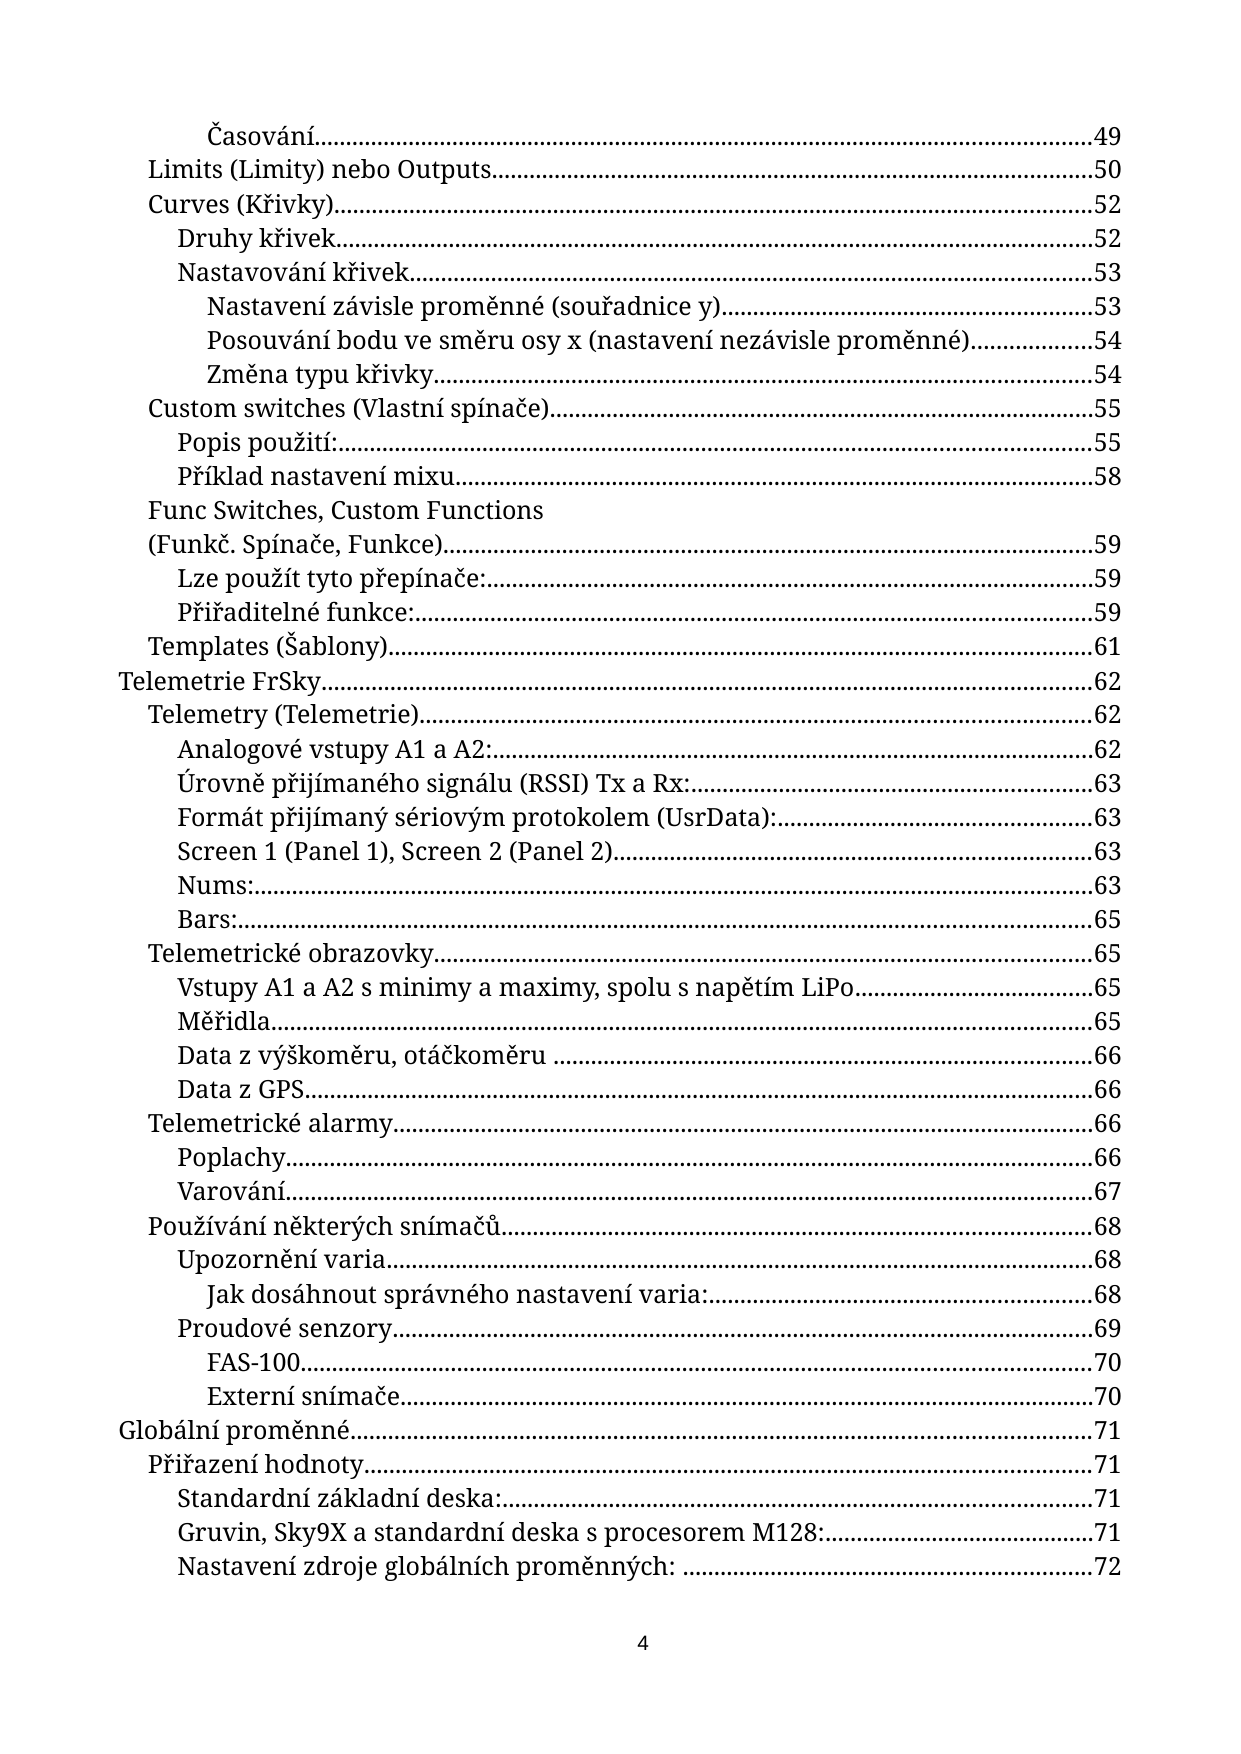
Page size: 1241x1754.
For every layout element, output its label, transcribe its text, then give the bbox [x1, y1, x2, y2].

text Custom switches (Vlastní spínače) 55 [148, 391, 1122, 425]
text Globální proměnné 71 [118, 1412, 1122, 1447]
text Jak dosáhnout správného nastavení varia: 68 [207, 1276, 1122, 1310]
text Formát přijímaný sériovým protokolem (UsrData): 63 [177, 799, 1122, 833]
text Templates (Šablony) 61 [148, 629, 1122, 663]
text FAS-100 70 [207, 1344, 1122, 1378]
text Změna typu křivky 54 [207, 357, 1122, 391]
text Přiřazení hodnoty 71 [148, 1447, 1122, 1481]
text Příklad nastavení mixu 58 [177, 459, 1122, 493]
text Popis použití: 55 [177, 425, 1122, 459]
text Data z výškoměru, otáčkoměru ... 66 [177, 1038, 1122, 1072]
text Nums: 63 [177, 867, 1122, 902]
text Posouvání bodu ve směru osy x (nastavení nezávisle proměnné) 54 [207, 322, 1122, 357]
text Upozornění varia 68 [177, 1242, 1122, 1276]
text Limits (Limity) nebo Outputs 50 [148, 152, 1122, 186]
text Gruvin, Sky9X a standardní deska s procesorem M128: 71 [177, 1515, 1122, 1549]
text Úrovně přijímaného signálu (RSSI) Tx a Rx: 63 [177, 765, 1122, 799]
text Nastavení závisle proměnné (souřadnice y) 53 [207, 288, 1122, 322]
text Func Switches, Custom Functions (Funkč. Spínače, Funkce) 59 [148, 493, 1122, 561]
text Telemetry (Telemetrie) 62 [148, 697, 1122, 731]
text Telemetrické alarmy 66 [148, 1106, 1122, 1140]
text Vstupy A1 a A2 s minimy a maximy, spolu s napětím LiPo 65 [177, 970, 1122, 1004]
text Standardní základní deska: 71 [177, 1481, 1122, 1515]
text Externí snímače 70 [207, 1378, 1122, 1412]
text Nastavení zdroje globálních proměnných: 72 [177, 1549, 1122, 1583]
text Bars: 65 [177, 902, 1122, 936]
text Analogové vstupy A1 a A2: 62 [177, 731, 1122, 765]
text Lze použít tyto přepínače: 59 [177, 561, 1122, 595]
text Přiřaditelné funkce: 59 [177, 595, 1122, 629]
text Data z GPS 66 [177, 1072, 1122, 1106]
text Screen 1 (Panel 1), Screen 2 (Panel 2) 63 [177, 833, 1122, 867]
text Proudové senzory 69 [177, 1310, 1122, 1344]
text Varování 67 [177, 1174, 1122, 1208]
text Curves (Křivky) 52 [148, 186, 1122, 220]
text Časování 49 [207, 118, 1122, 152]
text Telemetrické obrazovky 65 [148, 936, 1122, 970]
text Měřidla 65 [177, 1004, 1122, 1038]
text Telemetrie FrSky 62 [118, 663, 1122, 697]
text Druhy křivek 52 [177, 220, 1122, 254]
text Používání některých snímačů 68 [148, 1208, 1122, 1242]
text Nastavování křivek 53 [177, 254, 1122, 288]
text Poplachy 66 [177, 1140, 1122, 1174]
